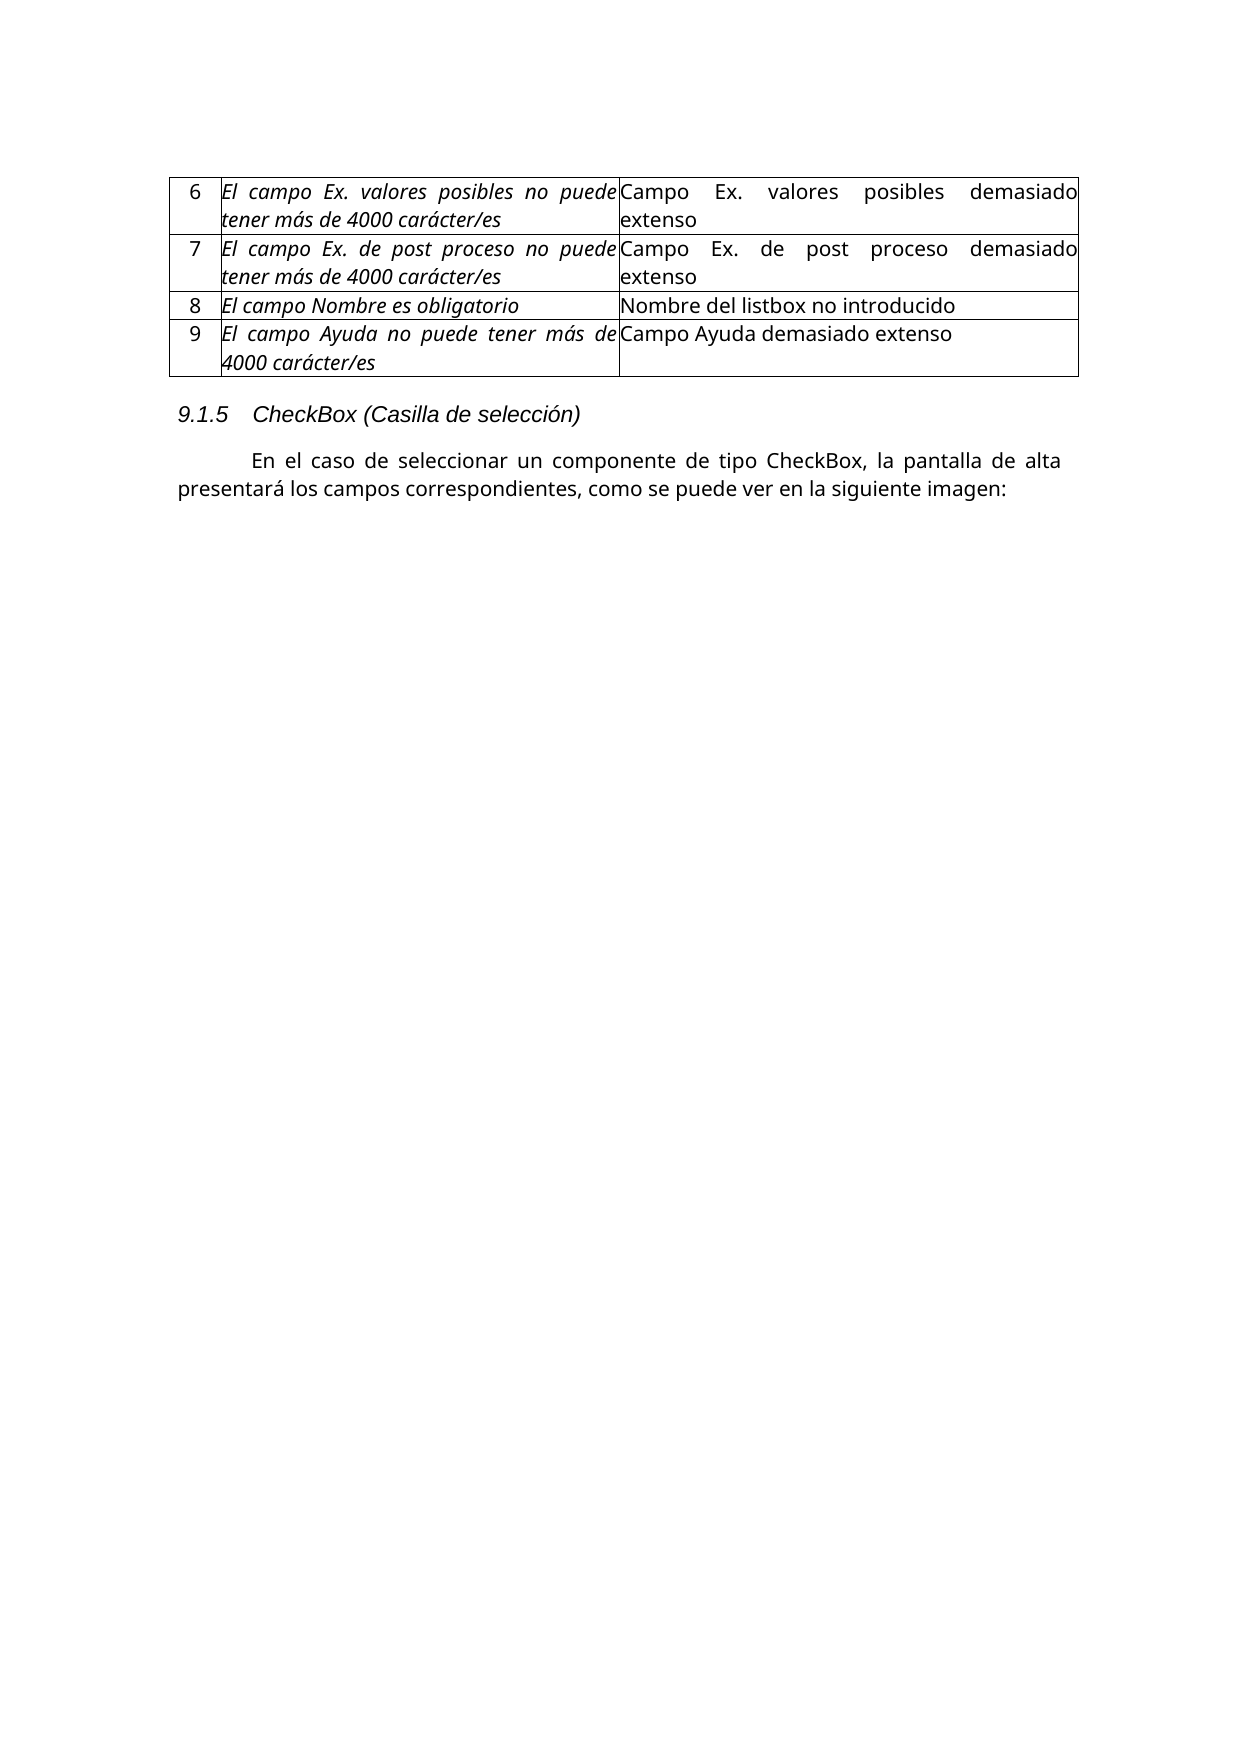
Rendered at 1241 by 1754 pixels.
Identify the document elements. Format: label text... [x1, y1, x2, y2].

table_cell 8 [170, 292, 221, 319]
table_cell Campo Ayuda demasiado extenso [620, 320, 1078, 376]
text En el caso de seleccionar un componente de tipo CheckBox, la pantalla de alta presentará los campos correspondientes, como se puede ver en la siguiente imagen: [177, 446, 1063, 503]
table_cell 6 [170, 178, 221, 234]
table_cell 9 [170, 320, 221, 376]
table_cell 7 [170, 235, 221, 291]
table_cell El campo Ex. de post proceso no puede tener más de 4000 carácter/es [222, 235, 619, 291]
subtitle CheckBox (Casilla de selección) [177, 401, 1063, 427]
table_cell Campo Ex. valores posibles demasiado extenso [620, 178, 1078, 234]
table_cell El campo Ex. valores posibles no puede tener más de 4000 carácter/es [222, 178, 619, 234]
table_cell El campo Ayuda no puede tener más de 4000 carácter/es [222, 320, 619, 376]
table_cell Nombre del listbox no introducido [620, 292, 1078, 319]
table_cell El campo Nombre es obligatorio [222, 292, 619, 319]
table_cell Campo Ex. de post proceso demasiado extenso [620, 235, 1078, 291]
